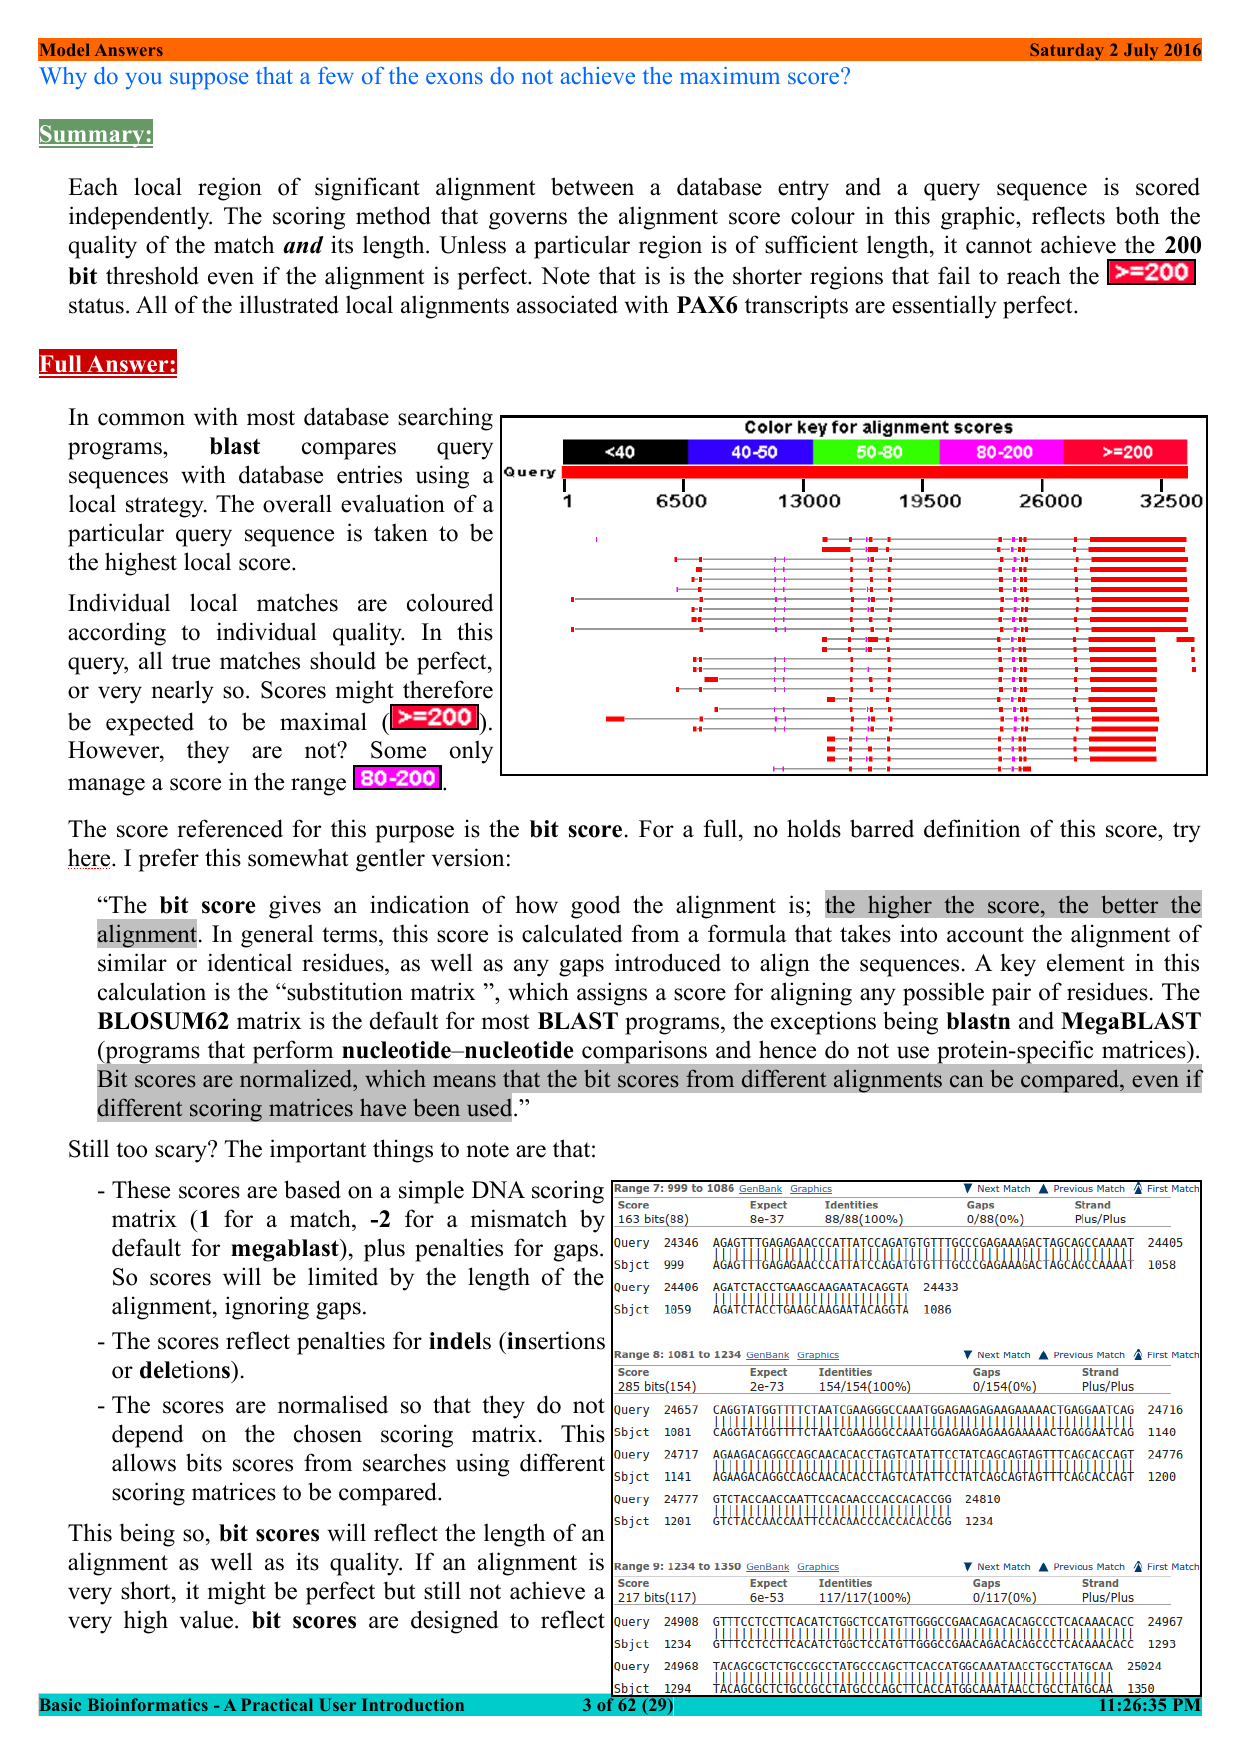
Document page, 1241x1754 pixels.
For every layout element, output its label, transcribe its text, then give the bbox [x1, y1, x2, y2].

text - These scores are based on a simple DNA scoring matrix (1 for a match, -2 for a mismatch by default for megablast), plus penalties for gaps. So scores will be limited by the length of the alignment, ignoring gaps. [97, 1174, 1202, 1320]
text Full Answer: [38, 349, 1202, 378]
text Individual local matches are coloured according to individual quality. In this query, all true matches should be perfect, or very nearly so. Scores might therefore be expected to be maximal (). However, they are not? Some only manage a score in the range . [68, 588, 1202, 796]
text - The scores are normalised so that they do not depend on the chosen scoring matrix. This allows bits scores from searches using different scoring matrices to be compared. [97, 1390, 611, 1506]
text “The bit score gives an indication of how good the alignment is; the higher the score, the better the alignment. In general terms, this score is calculated from a formula that takes into account the alignment of similar or identical residues, as well as any gaps introduced to align the sequences. A key element in this calculation is the “substitution matrix ”, which assigns a score for aligning any possible pair of residues. The BLOSUM62 matrix is the default for most BLAST programs, the exceptions being blastn and MegaBLAST (programs that perform nucleotide–nucleotide comparisons and hence do not use protein-specific matrices). Bit scores are normalized, which means that the bit scores from different alignments can be compared, even if different scoring matrices have been used.” [97, 889, 1202, 1122]
text Summary: [38, 119, 1202, 148]
text Why do you suppose that a few of the exons do not achieve the maximum score? [38, 61, 1202, 89]
text Still too scary? The important things to note are that: [68, 1134, 1202, 1163]
picture [355, 767, 439, 788]
picture [1109, 261, 1194, 283]
text The score referenced for this purpose is the bit score. For a full, no holds barred definition of this score, try here. I prefer this somewhat gentler version: [68, 814, 1202, 872]
text Each local region of significant alignment between a database entry and a query sequence is scored independently. The scoring method that governs the alignment score colour in this graphic, reflects both the quality of the match and its length. Unless a particular region is of sufficient length, it cannot achieve the 200 bit threshold even if the alignment is perfect. Note that is is the shorter regions that fail to reach thestatus. All of the illustrated local alignments associated with PAX6 transcripts are essentially perfect. [68, 172, 1202, 319]
text - The scores reflect penalties for indels (insertions or deletions). [97, 1326, 611, 1384]
picture [392, 706, 477, 728]
text In common with most database searching programs, blast compares query sequences with database entries using a local strategy. The overall evaluation of a particular query sequence is taken to be the highest local score. [68, 402, 1202, 576]
picture [613, 1182, 1200, 1695]
text This being so, bit scores will reflect the length of an alignment as well as its quality. If an alignment is very short, it might be perfect but still not achieve a very high value. bit scores are designed to reflect [68, 1518, 611, 1634]
picture [502, 418, 1206, 774]
